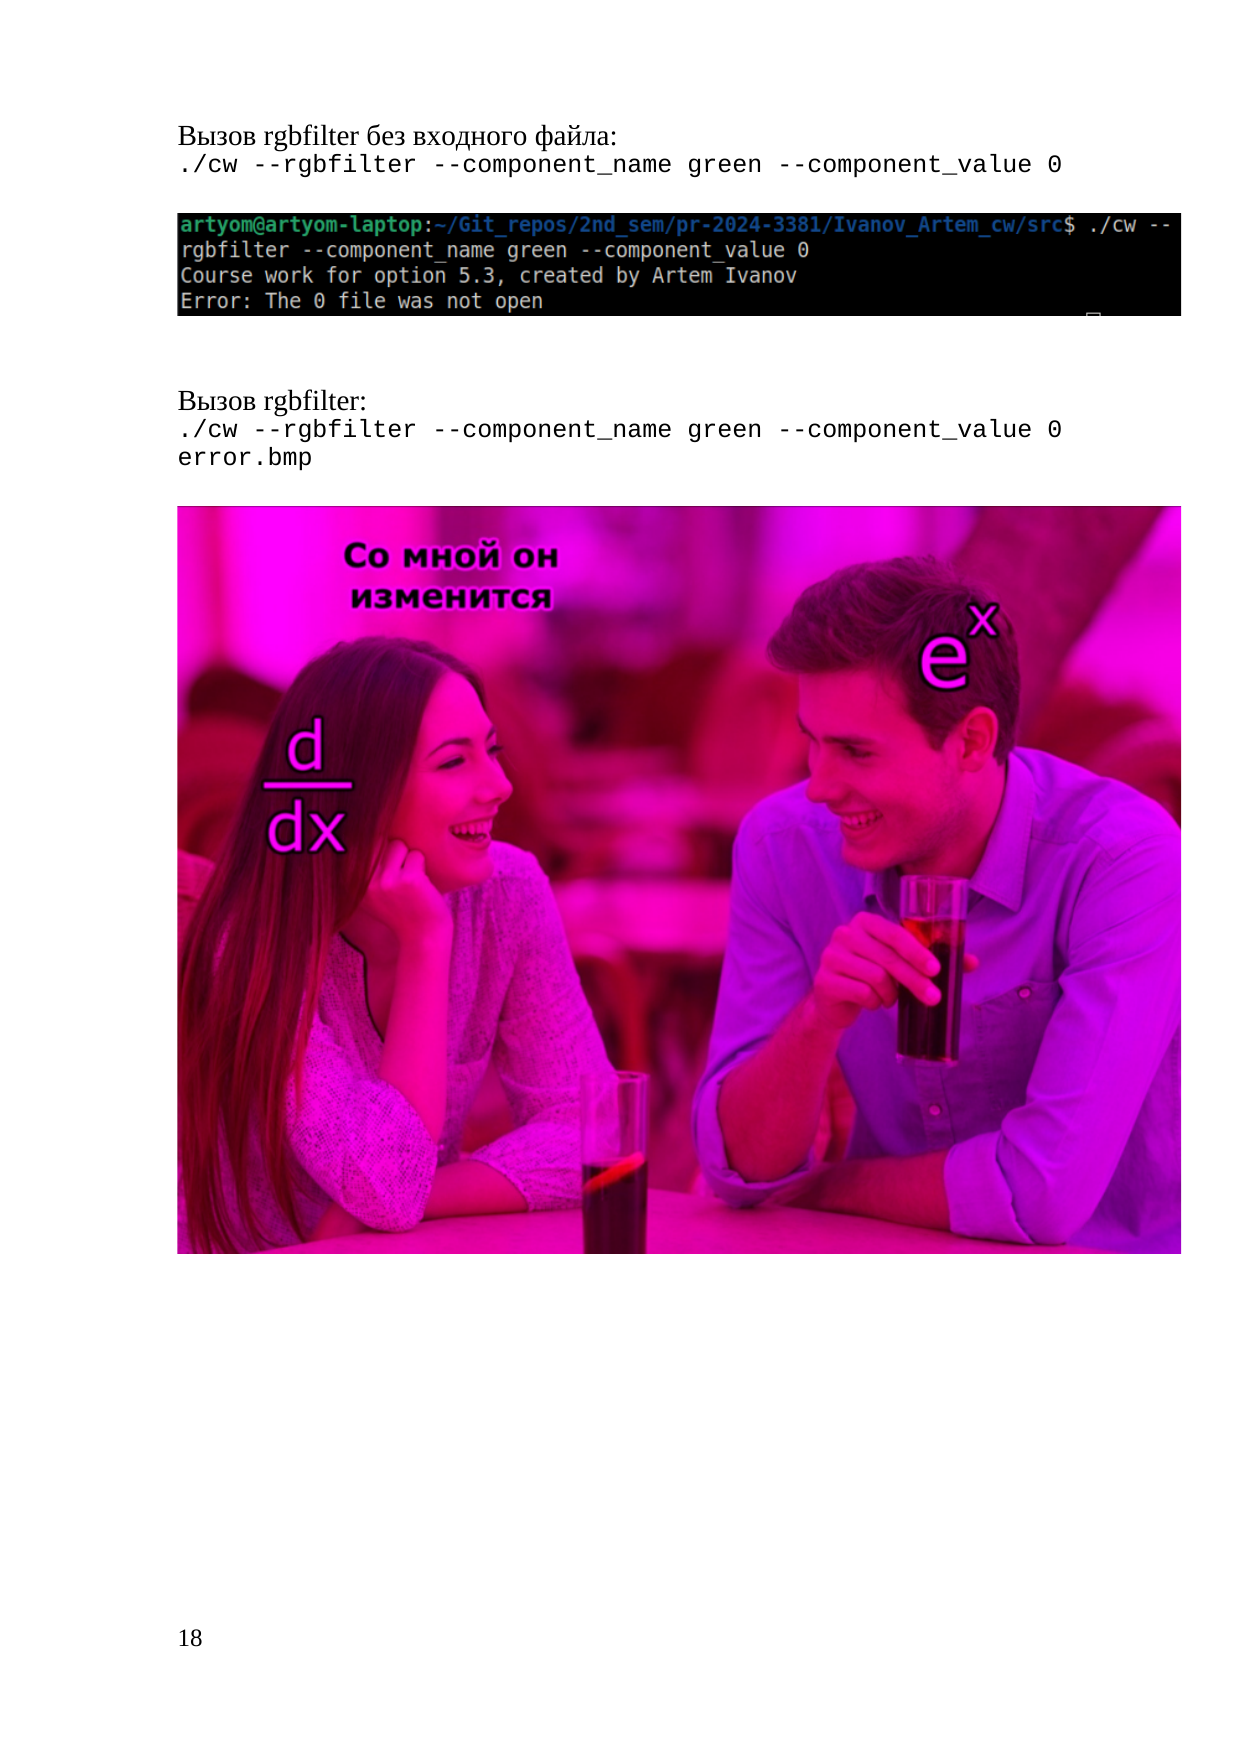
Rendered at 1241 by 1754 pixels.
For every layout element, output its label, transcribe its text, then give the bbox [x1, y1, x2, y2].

subtitle Вызов rgbfilter: [177, 383, 1181, 416]
subtitle ./cw --rgbfilter --component_name green --component_value 0 error.bmp [177, 416, 1181, 473]
picture [177, 213, 1182, 316]
subtitle Вызов rgbfilter без входного файла: [177, 118, 1181, 152]
subtitle ./cw --rgbfilter --component_name green --component_value 0 [177, 152, 1181, 180]
picture [177, 506, 1182, 1254]
